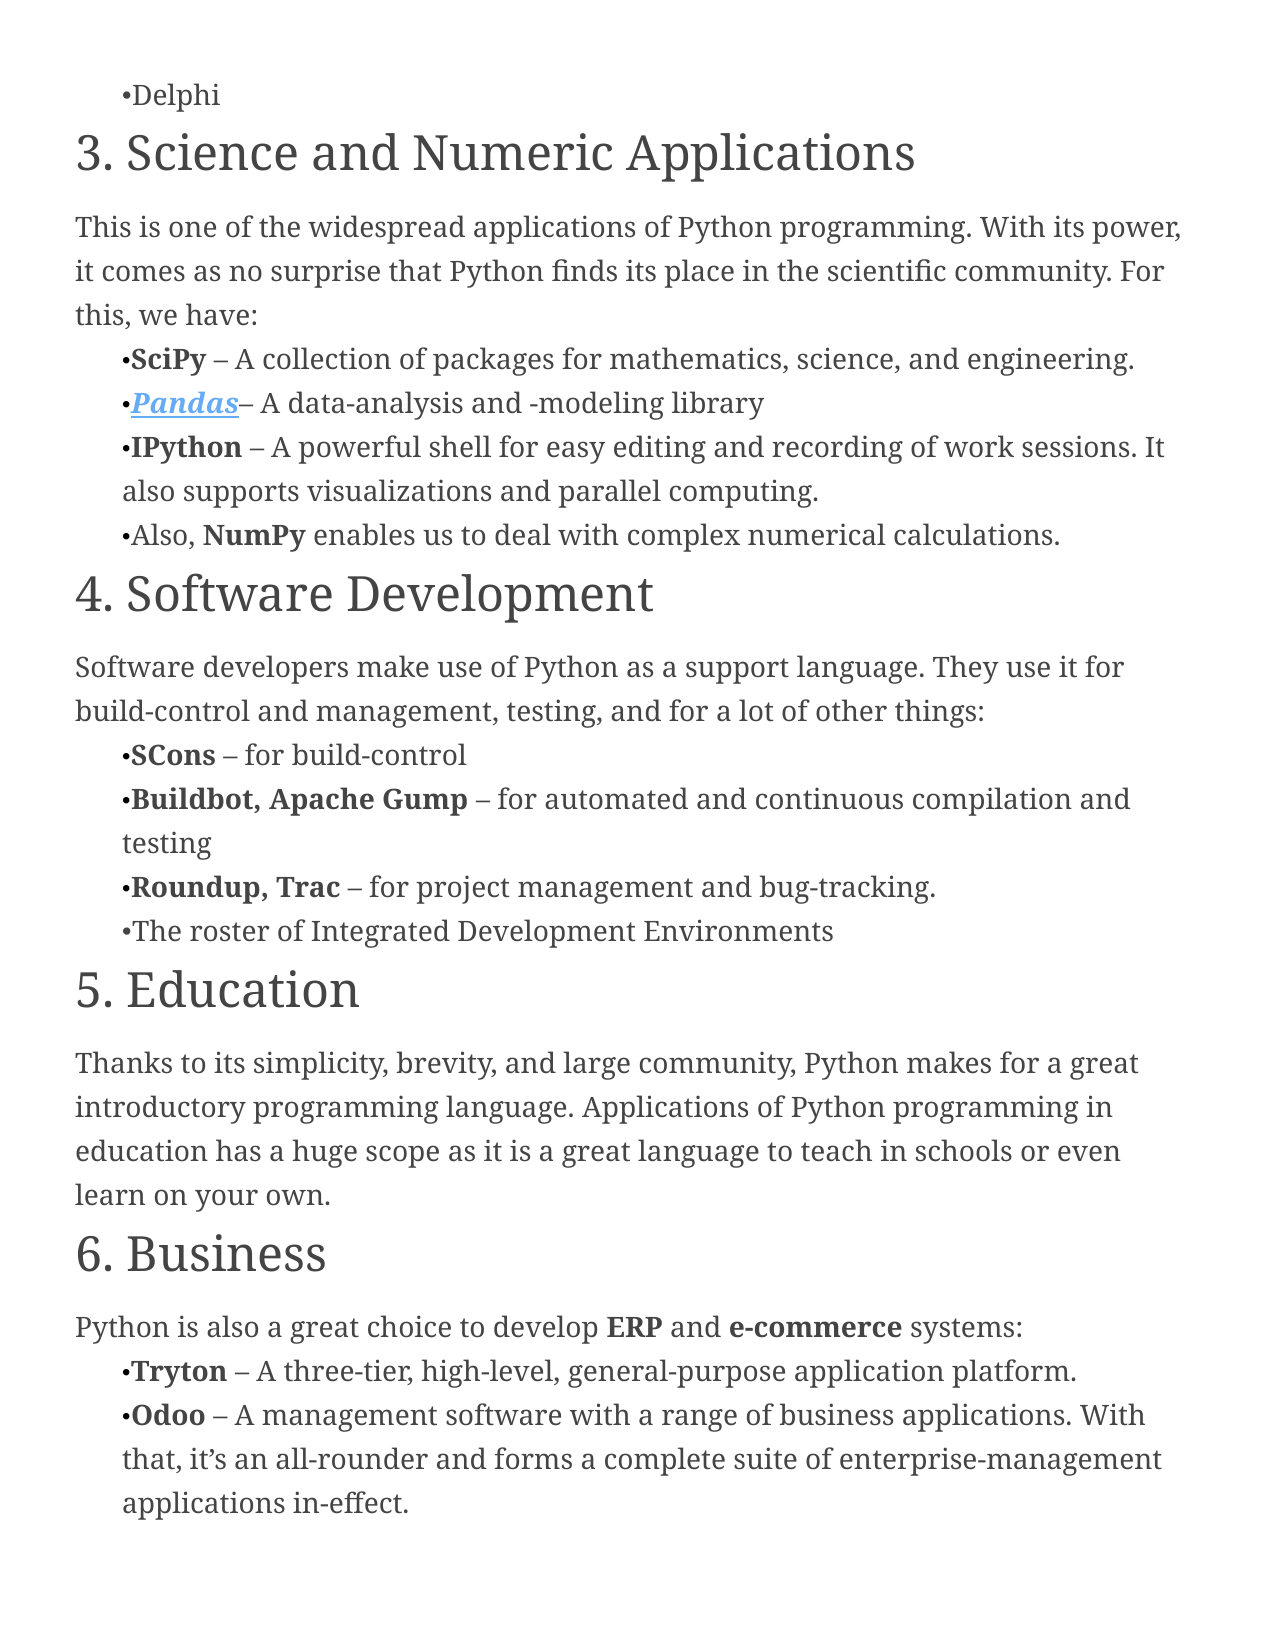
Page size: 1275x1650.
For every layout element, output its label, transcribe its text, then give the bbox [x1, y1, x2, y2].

list Odoo – A management software with a range of business applications. With that, it’s an all-rounder and forms a complete suite of enterprise-management applications in-effect. [75, 1396, 1200, 1522]
text Python is also a great choice to develop ERP and e-commerce systems: [75, 1307, 1200, 1346]
list Pandas– A data-analysis and -modeling library [75, 383, 1200, 421]
list Tryton – A three-tier, high-level, general-purpose application platform. [75, 1352, 1200, 1390]
list Buildbot, Apache Gump – for automated and continuous compilation and testing [75, 779, 1200, 862]
subtitle 6. Business [75, 1220, 1200, 1286]
subtitle 4. Software Development [75, 559, 1200, 625]
list The roster of Integrated Development Environments [75, 912, 1200, 950]
text This is one of the widespread applications of Python programming. With its power, it comes as no surprise that Python finds its place in the scientific community. For this, we have: [75, 207, 1200, 333]
list SciPy – A collection of packages for mathematics, science, and engineering. [75, 339, 1200, 377]
subtitle 5. Education [75, 956, 1200, 1022]
list Roundup, Trac – for project management and bug-tracking. [75, 867, 1200, 906]
list IPython – A powerful shell for easy editing and recording of work sessions. It also supports visualizations and parallel computing. [75, 427, 1200, 509]
list SCons – for build-control [75, 735, 1200, 774]
text Thanks to its simplicity, brevity, and large community, Python makes for a great introductory programming language. Applications of Python programming in education has a huge scope as it is a great language to teach in schools or even learn on your own. [75, 1043, 1200, 1214]
subtitle 3. Science and Numeric Applications [75, 119, 1200, 185]
text Software developers make use of Python as a support language. They use it for build-control and management, testing, and for a lot of other things: [75, 647, 1200, 729]
list Also, NumPy enables us to deal with complex numerical calculations. [75, 515, 1200, 554]
list Delphi [75, 75, 1200, 113]
